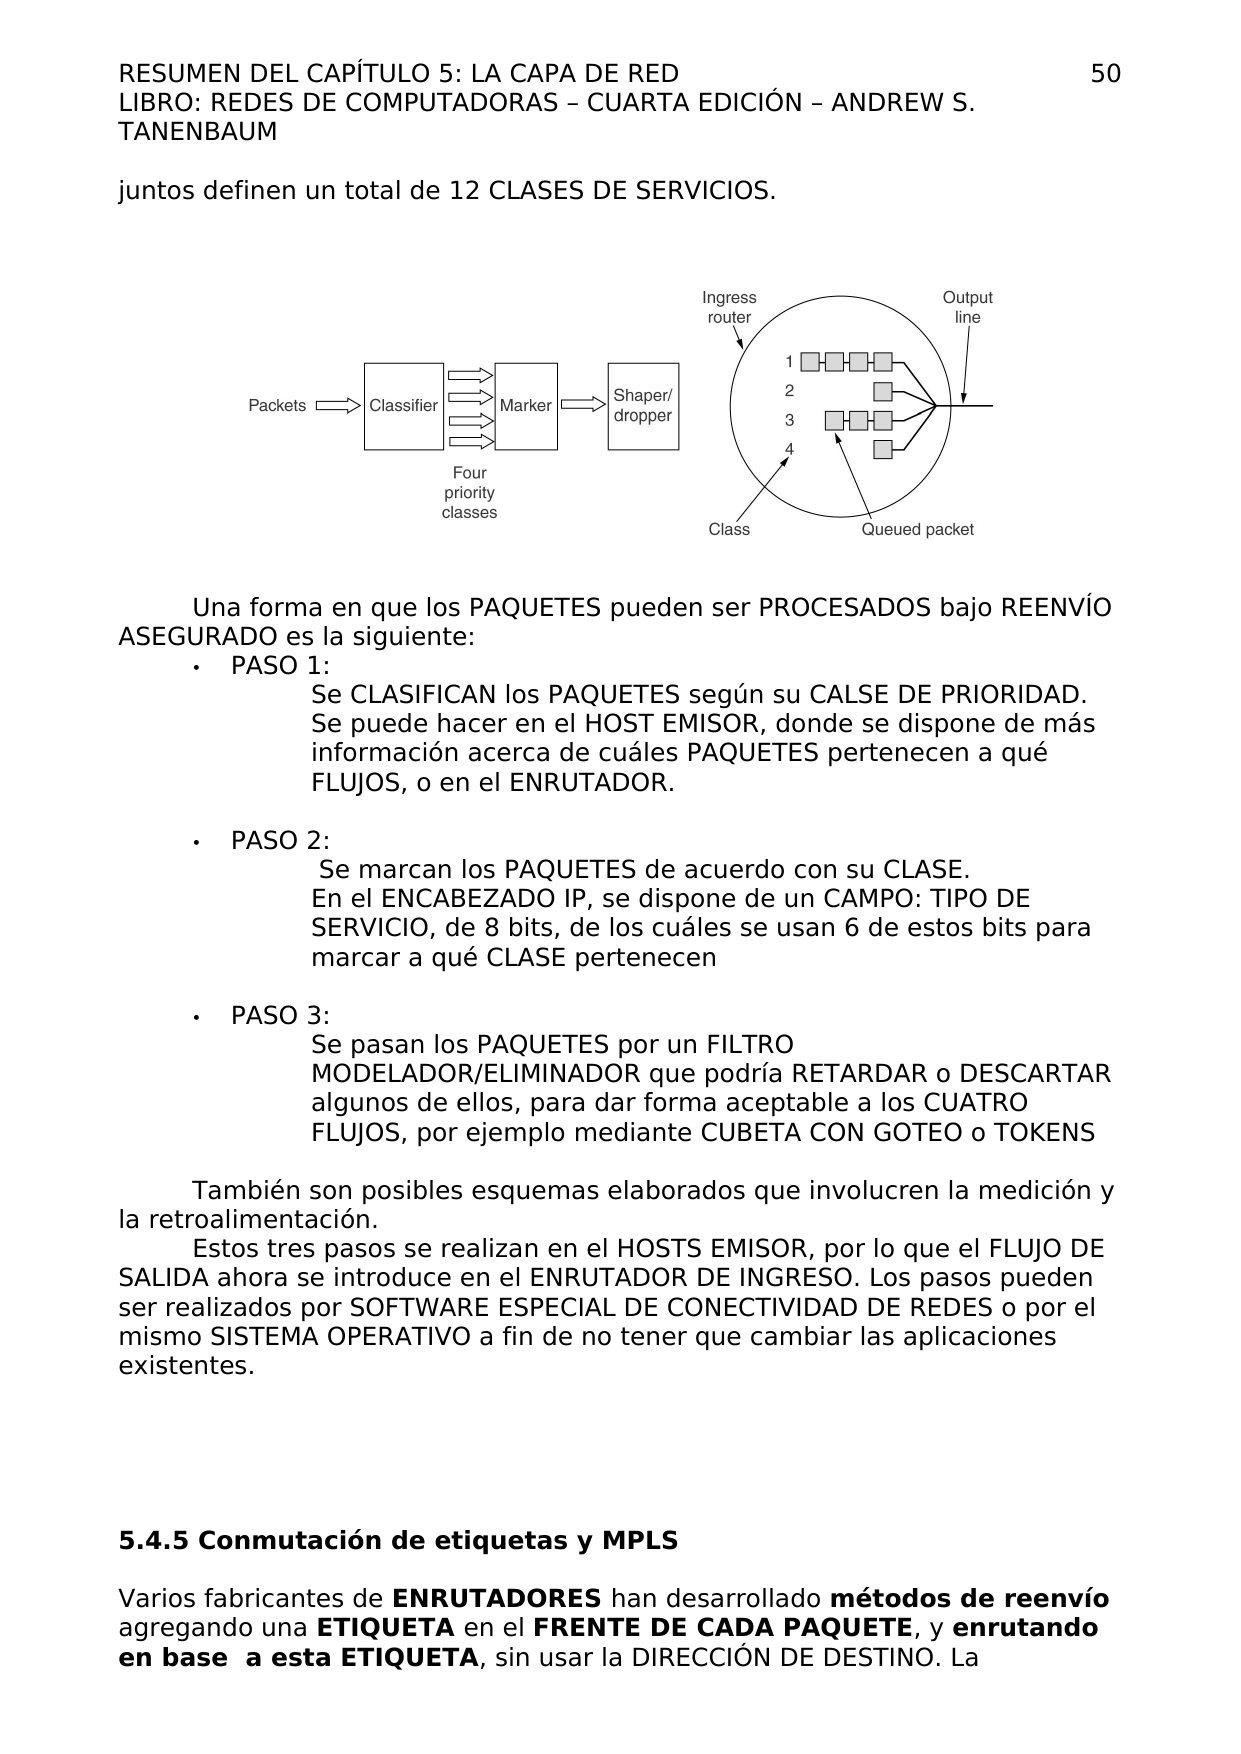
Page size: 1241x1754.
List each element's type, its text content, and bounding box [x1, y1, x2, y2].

list Se pasan los PAQUETES por un FILTRO MODELADOR/ELIMINADOR que podría RETARDAR o DESCARTAR algunos de ellos, para dar forma aceptable a los CUATRO FLUJOS, por ejemplo mediante CUBETA CON GOTEO o TOKENS [273, 1030, 1122, 1147]
list En el ENCABEZADO IP, se dispone de un CAMPO: TIPO DE SERVICIO, de 8 bits, de los cuáles se usan 6 de estos bits para marcar a qué CLASE pertenecen [273, 884, 1122, 972]
text juntos definen un total de 12 CLASES DE SERVICIOS. [118, 176, 1122, 205]
picture [220, 263, 1020, 564]
text Varios fabricantes de ENRUTADORES han desarrollado métodos de reenvío agregando una ETIQUETA en el FRENTE DE CADA PAQUETE, y enrutando en base a esta ETIQUETA, sin usar la DIRECCIÓN DE DESTINO. La [118, 1584, 1122, 1672]
text También son posibles esquemas elaborados que involucren la medición y la retroalimentación. [118, 1176, 1122, 1234]
list Se marcan los PAQUETES de acuerdo con su CLASE. [273, 855, 1122, 884]
list PASO 2: [193, 826, 1122, 855]
list PASO 3: [193, 1001, 1122, 1030]
text Una forma en que los PAQUETES pueden ser PROCESADOS bajo REENVÍO ASEGURADO es la siguiente: [118, 593, 1122, 651]
list Se puede hacer en el HOST EMISOR, donde se dispone de más información acerca de cuáles PAQUETES pertenecen a qué FLUJOS, o en el ENRUTADOR. [273, 709, 1122, 797]
list Se CLASIFICAN los PAQUETES según su CALSE DE PRIORIDAD. [273, 680, 1122, 709]
text 5.4.5 Conmutación de etiquetas y MPLS [118, 1526, 1122, 1555]
text Estos tres pasos se realizan en el HOSTS EMISOR, por lo que el FLUJO DE SALIDA ahora se introduce en el ENRUTADOR DE INGRESO. Los pasos pueden ser realizados por SOFTWARE ESPECIAL DE CONECTIVIDAD DE REDES o por el mismo SISTEMA OPERATIVO a fin de no tener que cambiar las aplicaciones existentes. [118, 1234, 1122, 1380]
list PASO 1: [193, 651, 1122, 680]
